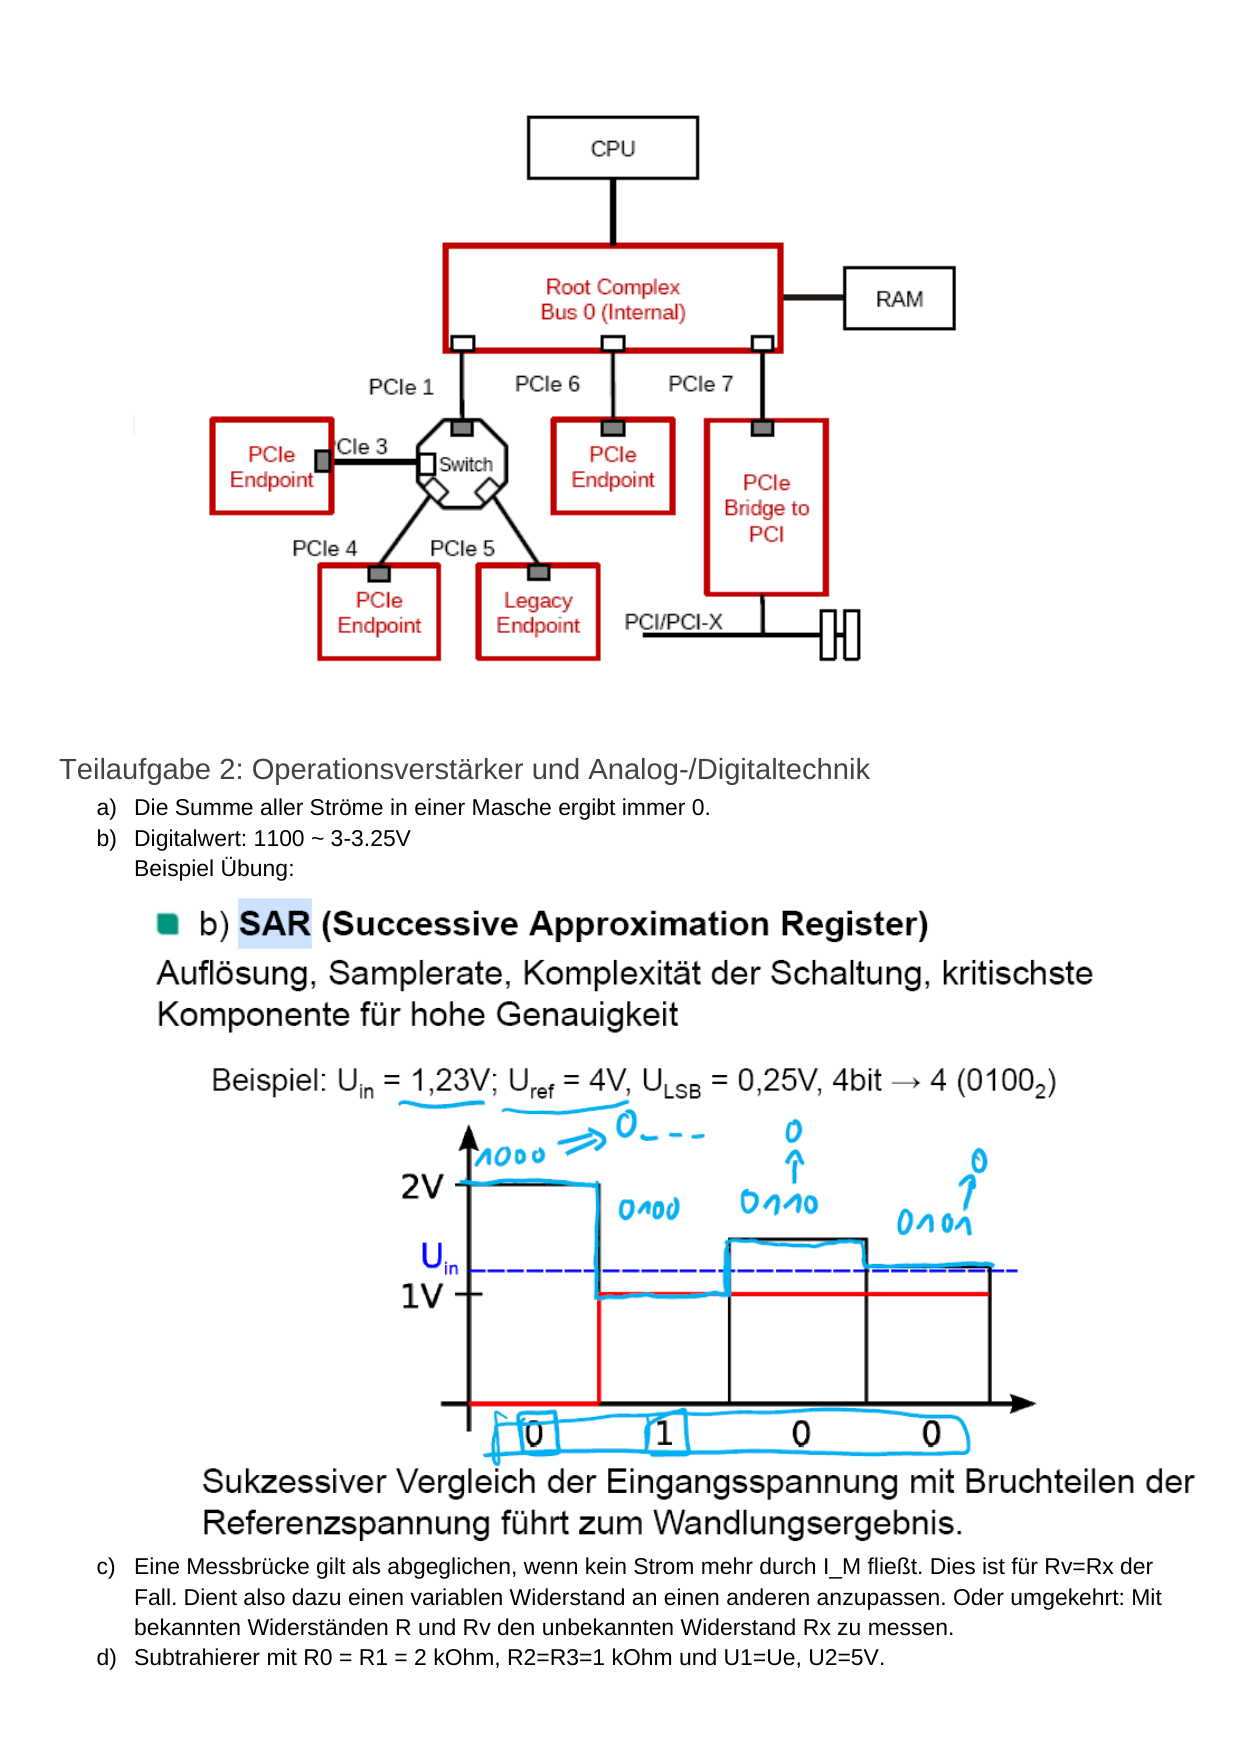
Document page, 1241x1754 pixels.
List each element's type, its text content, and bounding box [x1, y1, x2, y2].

picture [133, 885, 1241, 1550]
list [1003, 59, 1181, 715]
list Subtrahierer mit R0 = R1 = 2 kOhm, R2=R3=1 kOhm und U1=Ue, U2=5V. [96, 1644, 1181, 1670]
list Eine Messbrücke gilt als abgeglichen, wenn kein Strom mehr durch I_M fließt. Dies ist für Rv=Rx der Fall. Dient also dazu einen variablen Widerstand an einen anderen anzupassen. Oder umgekehrt: Mit bekannten Widerständen R und Rv den unbekannten Widerstand Rx zu messen. [96, 1553, 1181, 1640]
text Beispiel Übung: [134, 855, 1181, 885]
list [96, 59, 133, 715]
picture [133, 58, 1003, 716]
list Digitalwert: 1100 ~ 3-3.25V [96, 824, 1181, 851]
subtitle Teilaufgabe 2: Operationsverstärker und Analog-/Digitaltechnik [59, 752, 1181, 786]
list Die Summe aller Ströme in einer Masche ergibt immer 0. [96, 794, 1181, 821]
